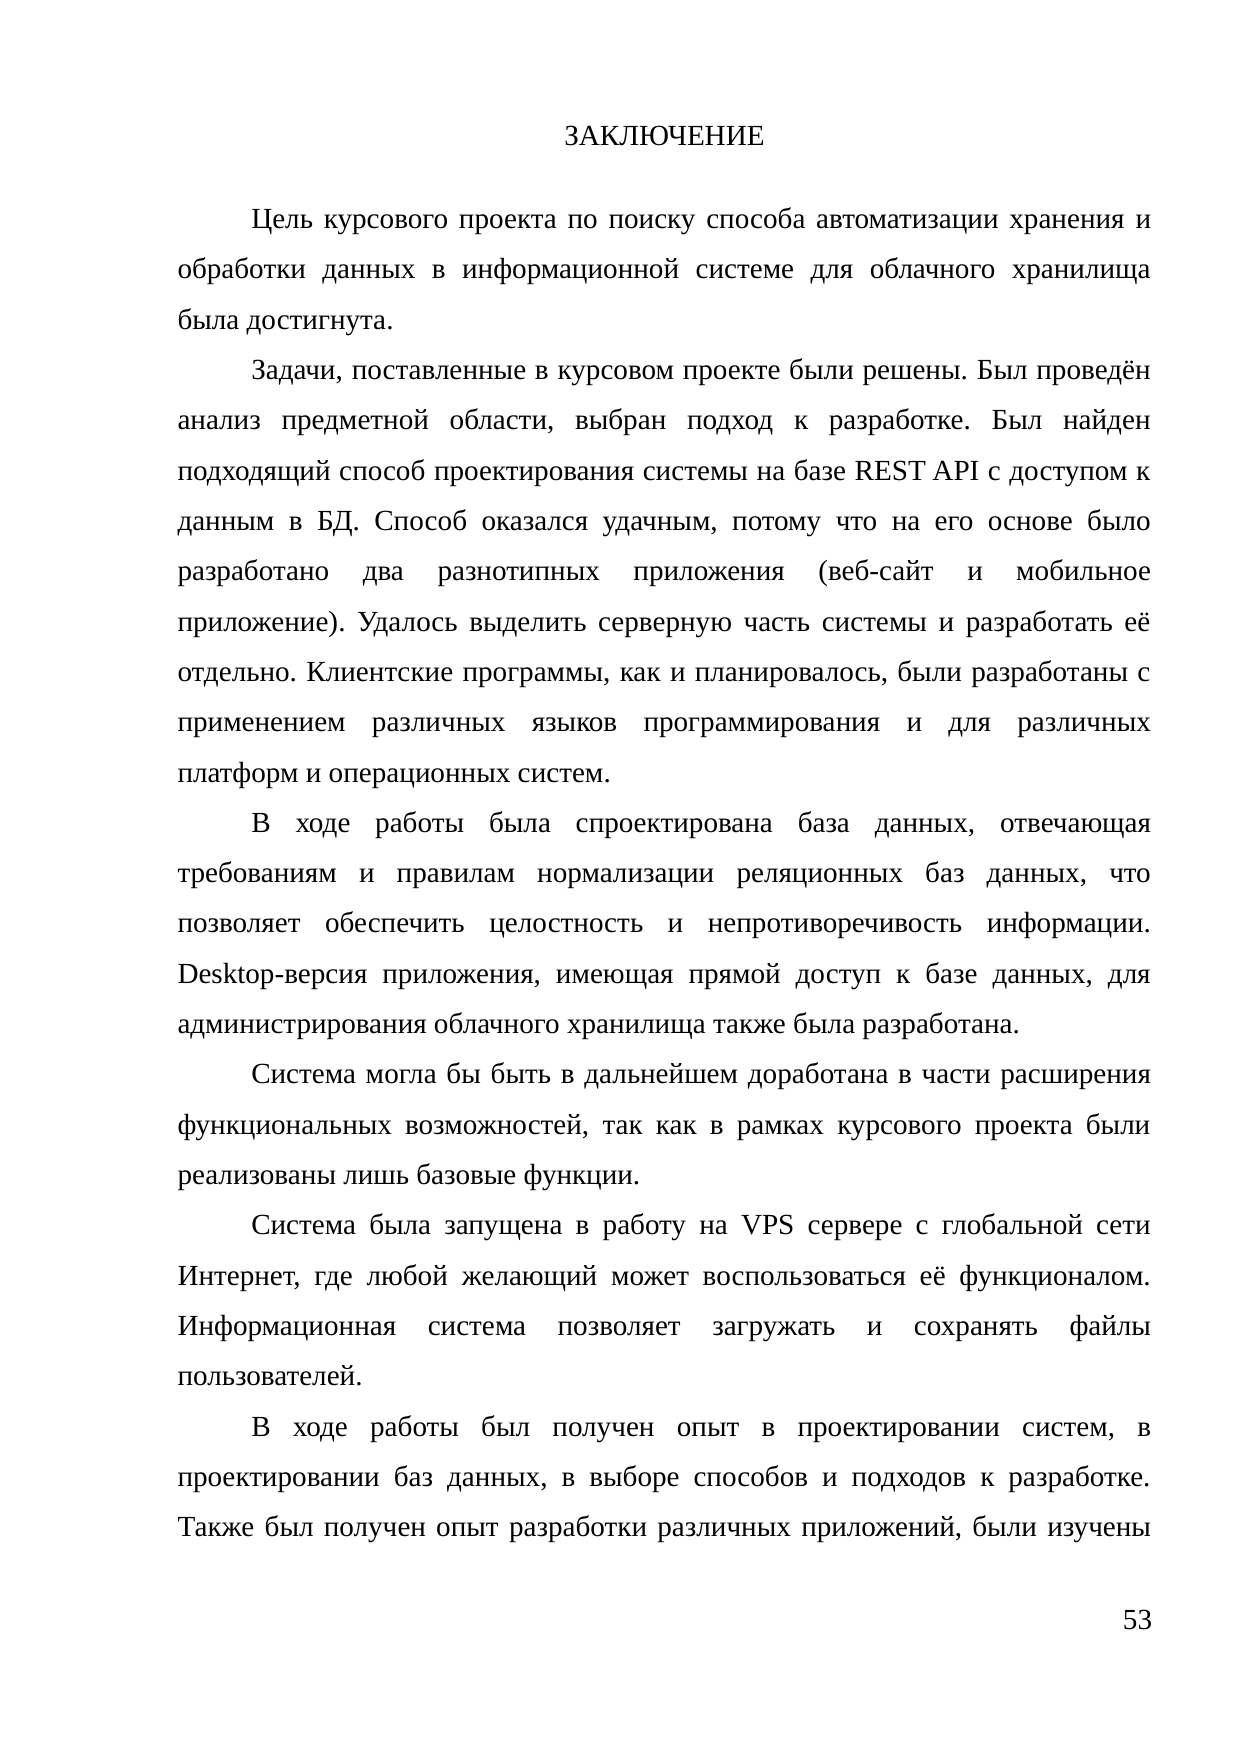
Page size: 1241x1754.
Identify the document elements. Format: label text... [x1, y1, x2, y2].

text Система была запущена в работу на VPS сервере с глобальной сети Интернет, где любой желающий может воспользоваться её функционалом. Информационная система позволяет загружать и сохранять файлы пользователей. [177, 1207, 1152, 1392]
text В ходе работы был получен опыт в проектировании систем, в проектировании баз данных, в выборе способов и подходов к разработке. Также был получен опыт разработки различных приложений, были изучены [177, 1409, 1152, 1543]
text Задачи, поставленные в курсовом проекте были решены. Был проведён анализ предметной области, выбран подход к разработке. Был найден подходящий способ проектирования системы на базе REST API с доступом к данным в БД. Способ оказался удачным, потому что на его основе было разработано два разнотипных приложения (веб-сайт и мобильное приложение). Удалось выделить серверную часть системы и разработать её отдельно. Клиентские программы, как и планировалось, были разработаны с применением различных языков программирования и для различных платформ и операционных систем. [177, 352, 1152, 788]
subtitle ЗАКЛЮЧЕНИЕ [177, 118, 1152, 152]
text Цель курсового проекта по поиску способа автоматизации хранения и обработки данных в информационной системе для облачного хранилища была достигнута. [177, 201, 1152, 335]
text В ходе работы была спроектирована база данных, отвечающая требованиям и правилам нормализации реляционных баз данных, что позволяет обеспечить целостность и непротиворечивость информации. Desktop-версия приложения, имеющая прямой доступ к базе данных, для администрирования облачного хранилища также была разработана. [177, 805, 1152, 1040]
text Система могла бы быть в дальнейшем доработана в части расширения функциональных возможностей, так как в рамках курсового проекта были реализованы лишь базовые функции. [177, 1057, 1152, 1191]
